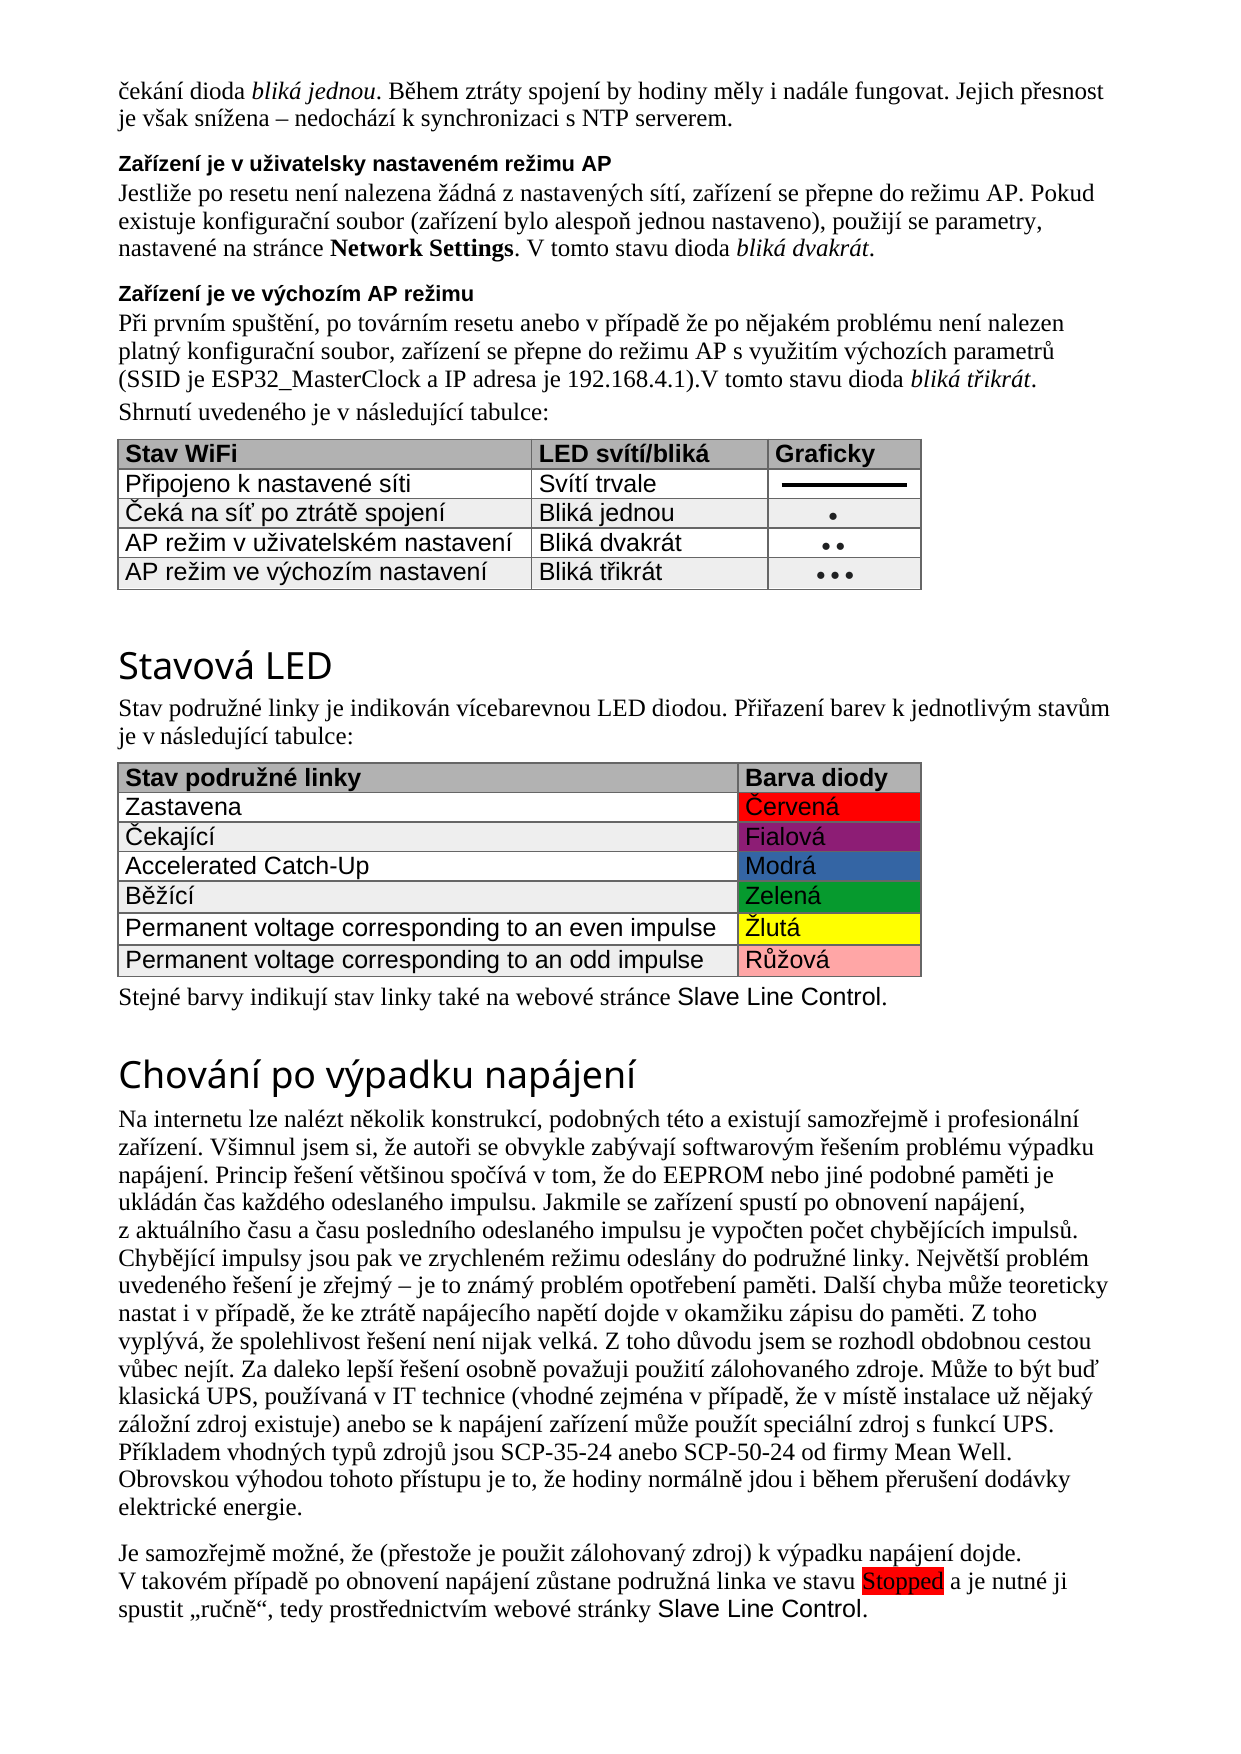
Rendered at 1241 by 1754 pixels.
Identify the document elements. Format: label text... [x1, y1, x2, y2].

table_cell Zelená [739, 882, 920, 912]
table_header Barva diody [739, 764, 920, 792]
table_cell Čeká na síť po ztrátě spojení [119, 499, 531, 527]
table_cell Červená [739, 793, 920, 821]
subtitle Stavová LED [118, 640, 1122, 691]
table_header LED svítí/bliká [532, 440, 767, 468]
table_header Stav podružné linky [119, 764, 737, 792]
text Stav podružné linky je indikován vícebarevnou LED diodou. Přiřazení barev k jednotlivým stavům je v následující tabulce: [118, 694, 1122, 750]
table_cell Žlutá [739, 914, 920, 944]
table_cell Accelerated Catch-Up [119, 852, 737, 880]
table_header Stav WiFi [119, 440, 531, 468]
text čekání dioda bliká jednou. Během ztráty spojení by hodiny měly i nadále fungovat. Jejich přesnost je však snížena – nedochází k synchronizaci s NTP serverem. [118, 77, 1122, 132]
table_cell Permanent voltage corresponding to an odd impulse [119, 946, 737, 976]
table_cell Běžící [119, 882, 737, 912]
table_cell Permanent voltage corresponding to an even impulse [119, 914, 737, 944]
subtitle Zařízení je v uživatelsky nastaveném režimu AP [118, 151, 1122, 176]
table_cell Svítí trvale [532, 470, 767, 497]
table_header Graficky [769, 440, 920, 468]
table_cell Zastavena [119, 793, 737, 821]
table_cell ● ● ● [769, 558, 920, 588]
text Shrnutí uvedeného je v následující tabulce: [118, 398, 1122, 426]
table_cell Bliká dvakrát [532, 529, 767, 557]
table_cell Bliká třikrát [532, 558, 767, 588]
text Stejné barvy indikují stav linky také na webové stránce Slave Line Control. [118, 983, 1122, 1011]
table_cell Čekající [119, 823, 737, 851]
table_cell [769, 470, 920, 497]
text Na internetu lze nalézt několik konstrukcí, podobných této a existují samozřejmě i profesionální zařízení. Všimnul jsem si, že autoři se obvykle zabývají softwarovým řešením problému výpadku napájení. Princip řešení většinou spočívá v tom, že do EEPROM nebo jiné podobné paměti je ukládán čas každého odeslaného impulsu. Jakmile se zařízení spustí po obnovení napájení, z aktuálního času a času posledního odeslaného impulsu je vypočten počet chybějících impulsů. Chybějící impulsy jsou pak ve zrychleném režimu odeslány do podružné linky. Největší problém uvedeného řešení je zřejmý – je to známý problém opotřebení paměti. Další chyba může teoreticky nastat i v případě, že ke ztrátě napájecího napětí dojde v okamžiku zápisu do paměti. Z toho vyplývá, že spolehlivost řešení není nijak velká. Z toho důvodu jsem se rozhodl obdobnou cestou vůbec nejít. Za daleko lepší řešení osobně považuji použití zálohovaného zdroje. Může to být buď klasická UPS, používaná v IT technice (vhodné zejména v případě, že v místě instalace už nějaký záložní zdroj existuje) anebo se k napájení zařízení může použít speciální zdroj s funkcí UPS. Příkladem vhodných typů zdrojů jsou SCP-35-24 anebo SCP-50-24 od firmy Mean Well. Obrovskou výhodou tohoto přístupu je to, že hodiny normálně jdou i během přerušení dodávky elektrické energie. [118, 1105, 1122, 1521]
table_cell ● ● [769, 529, 920, 557]
text Jestliže po resetu není nalezena žádná z nastavených sítí, zařízení se přepne do režimu AP. Pokud existuje konfigurační soubor (zařízení bylo alespoň jednou nastaveno), použijí se parametry, nastavené na stránce Network Settings. V tomto stavu dioda bliká dvakrát. [118, 179, 1122, 262]
table_cell ● [769, 499, 920, 527]
text Je samozřejmě možné, že (přestože je použit zálohovaný zdroj) k výpadku napájení dojde. V takovém případě po obnovení napájení zůstane podružná linka ve stavu Stopped a je nutné ji spustit „ručně“, tedy prostřednictvím webové stránky Slave Line Control. [118, 1539, 1122, 1623]
table_cell AP režim ve výchozím nastavení [119, 558, 531, 588]
table_cell Bliká jednou [532, 499, 767, 527]
subtitle Chování po výpadku napájení [118, 1048, 1122, 1099]
text Při prvním spuštění, po továrním resetu anebo v případě že po nějakém problému není nalezen platný konfigurační soubor, zařízení se přepne do režimu AP s využitím výchozích parametrů (SSID je ESP32_MasterClock a IP adresa je 192.168.4.1).V tomto stavu dioda bliká třikrát. [118, 309, 1122, 392]
table_cell AP režim v uživatelském nastavení [119, 529, 531, 557]
table_cell Připojeno k nastavené síti [119, 470, 531, 497]
table_cell Fialová [739, 823, 920, 851]
table_cell Modrá [739, 852, 920, 880]
subtitle Zařízení je ve výchozím AP režimu [118, 281, 1122, 306]
table_cell Růžová [739, 946, 920, 976]
